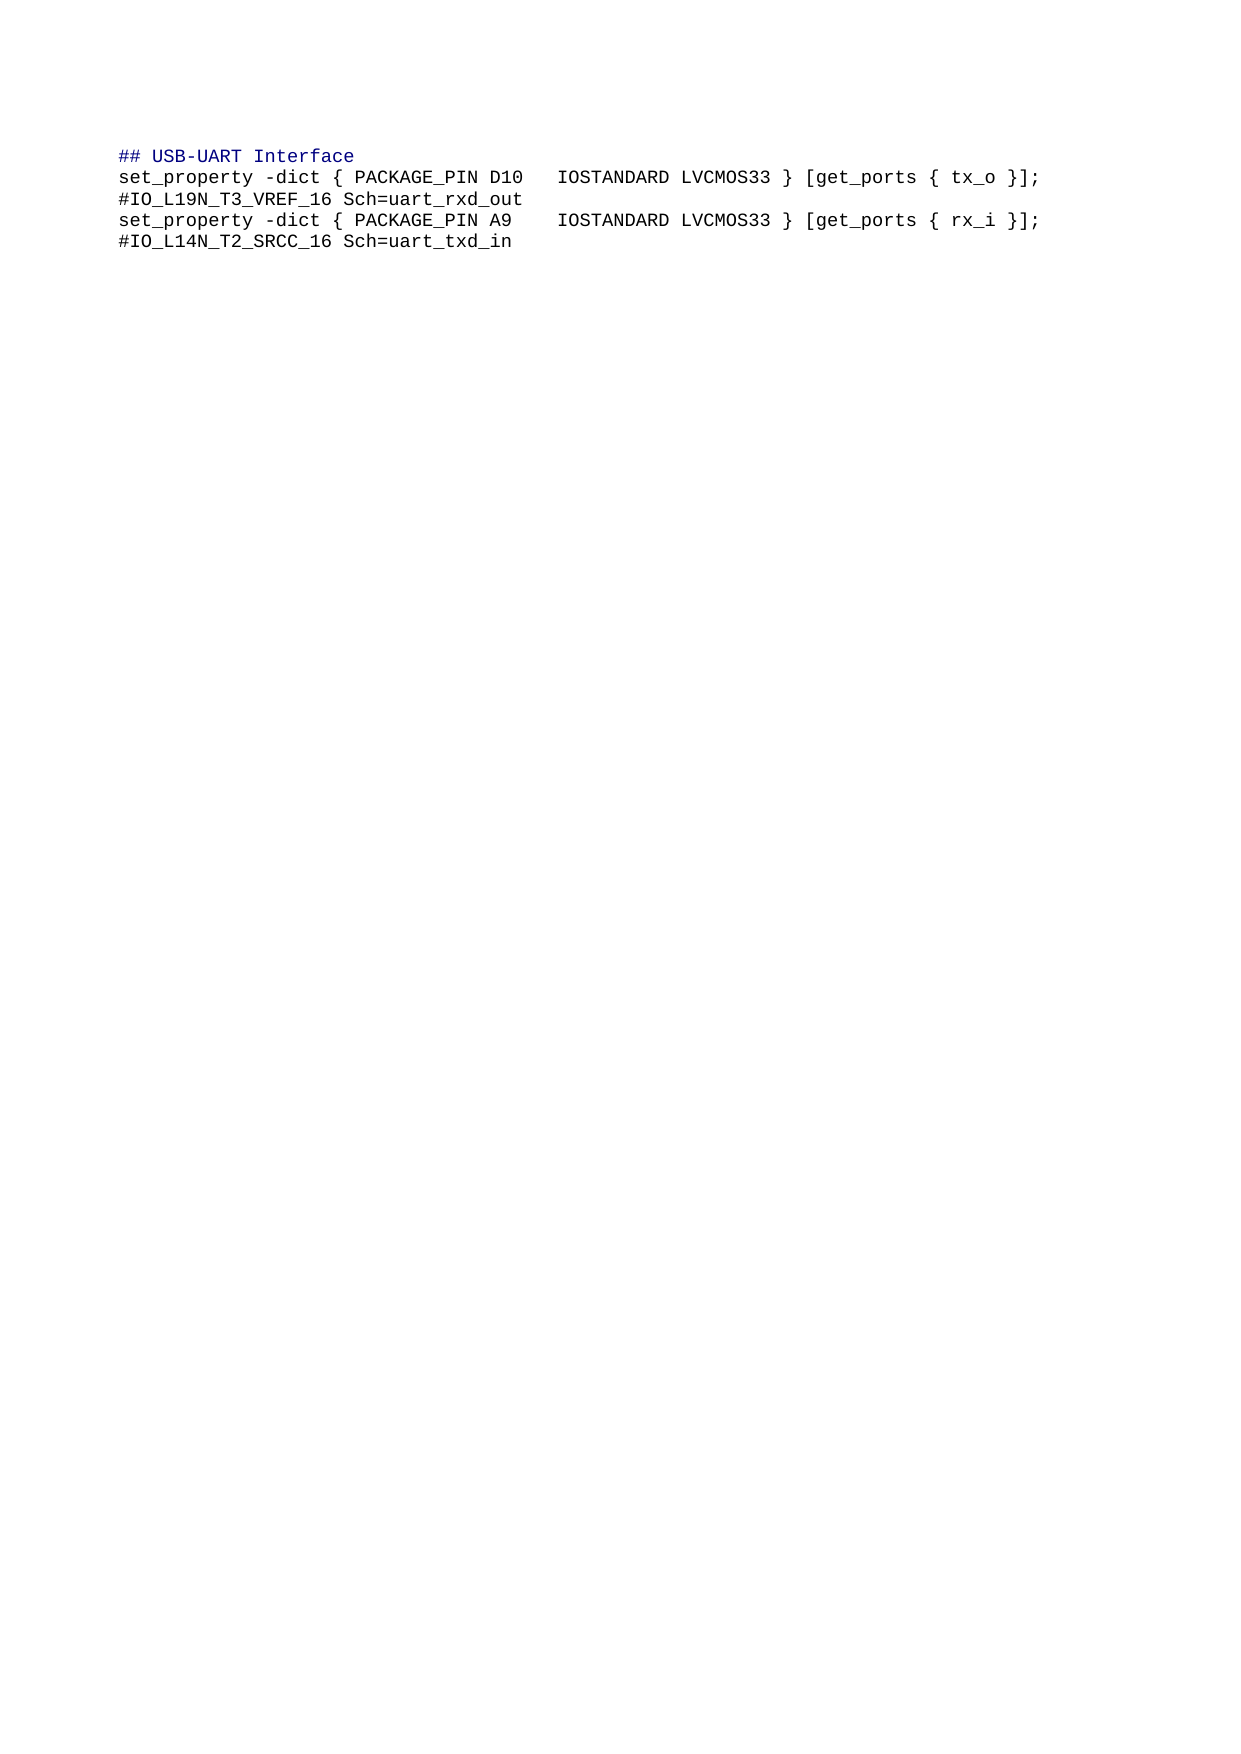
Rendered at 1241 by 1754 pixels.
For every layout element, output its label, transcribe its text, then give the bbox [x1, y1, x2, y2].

text set_property -dict { PACKAGE_PIN D10 IOSTANDARD LVCMOS33 } [get_ports { tx_o }]; #IO_L19N_T3_VREF_16 Sch=uart_rxd_out [118, 168, 1122, 211]
text set_property -dict { PACKAGE_PIN A9 IOSTANDARD LVCMOS33 } [get_ports { rx_i }]; #IO_L14N_T2_SRCC_16 Sch=uart_txd_in [118, 211, 1122, 253]
text ## USB-UART Interface [118, 147, 1122, 168]
